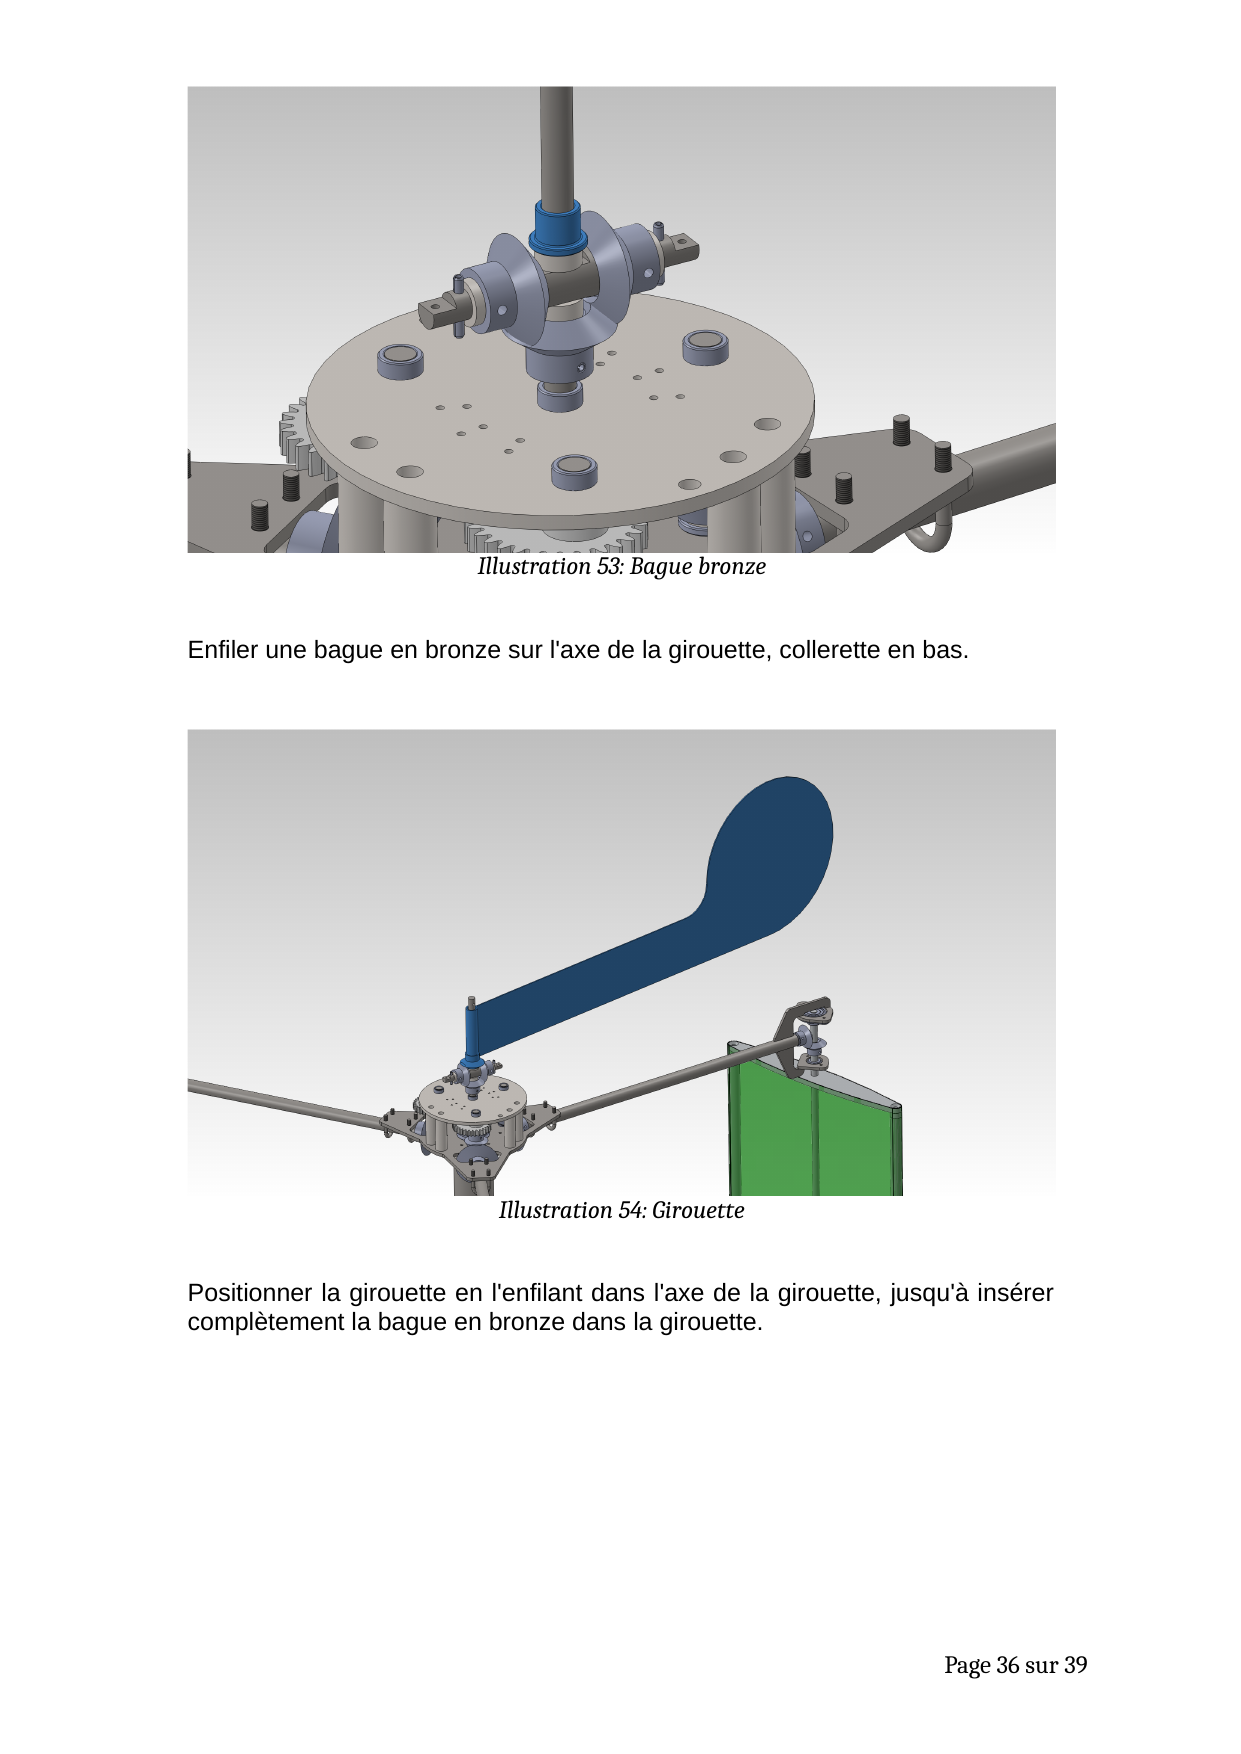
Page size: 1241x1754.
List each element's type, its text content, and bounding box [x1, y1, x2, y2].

text Illustration 54: Girouette [187, 1196, 1056, 1224]
text Enfiler une bague en bronze sur l'axe de la girouette, collerette en bas. [187, 635, 1056, 663]
text Illustration 53: Bague bronze [187, 553, 1056, 581]
picture [187, 86, 1056, 553]
picture [187, 729, 1056, 1196]
text Positionner la girouette en l'enfilant dans l'axe de la girouette, jusqu'à insérer complètement la bague en bronze dans la girouette. [187, 1278, 1056, 1336]
